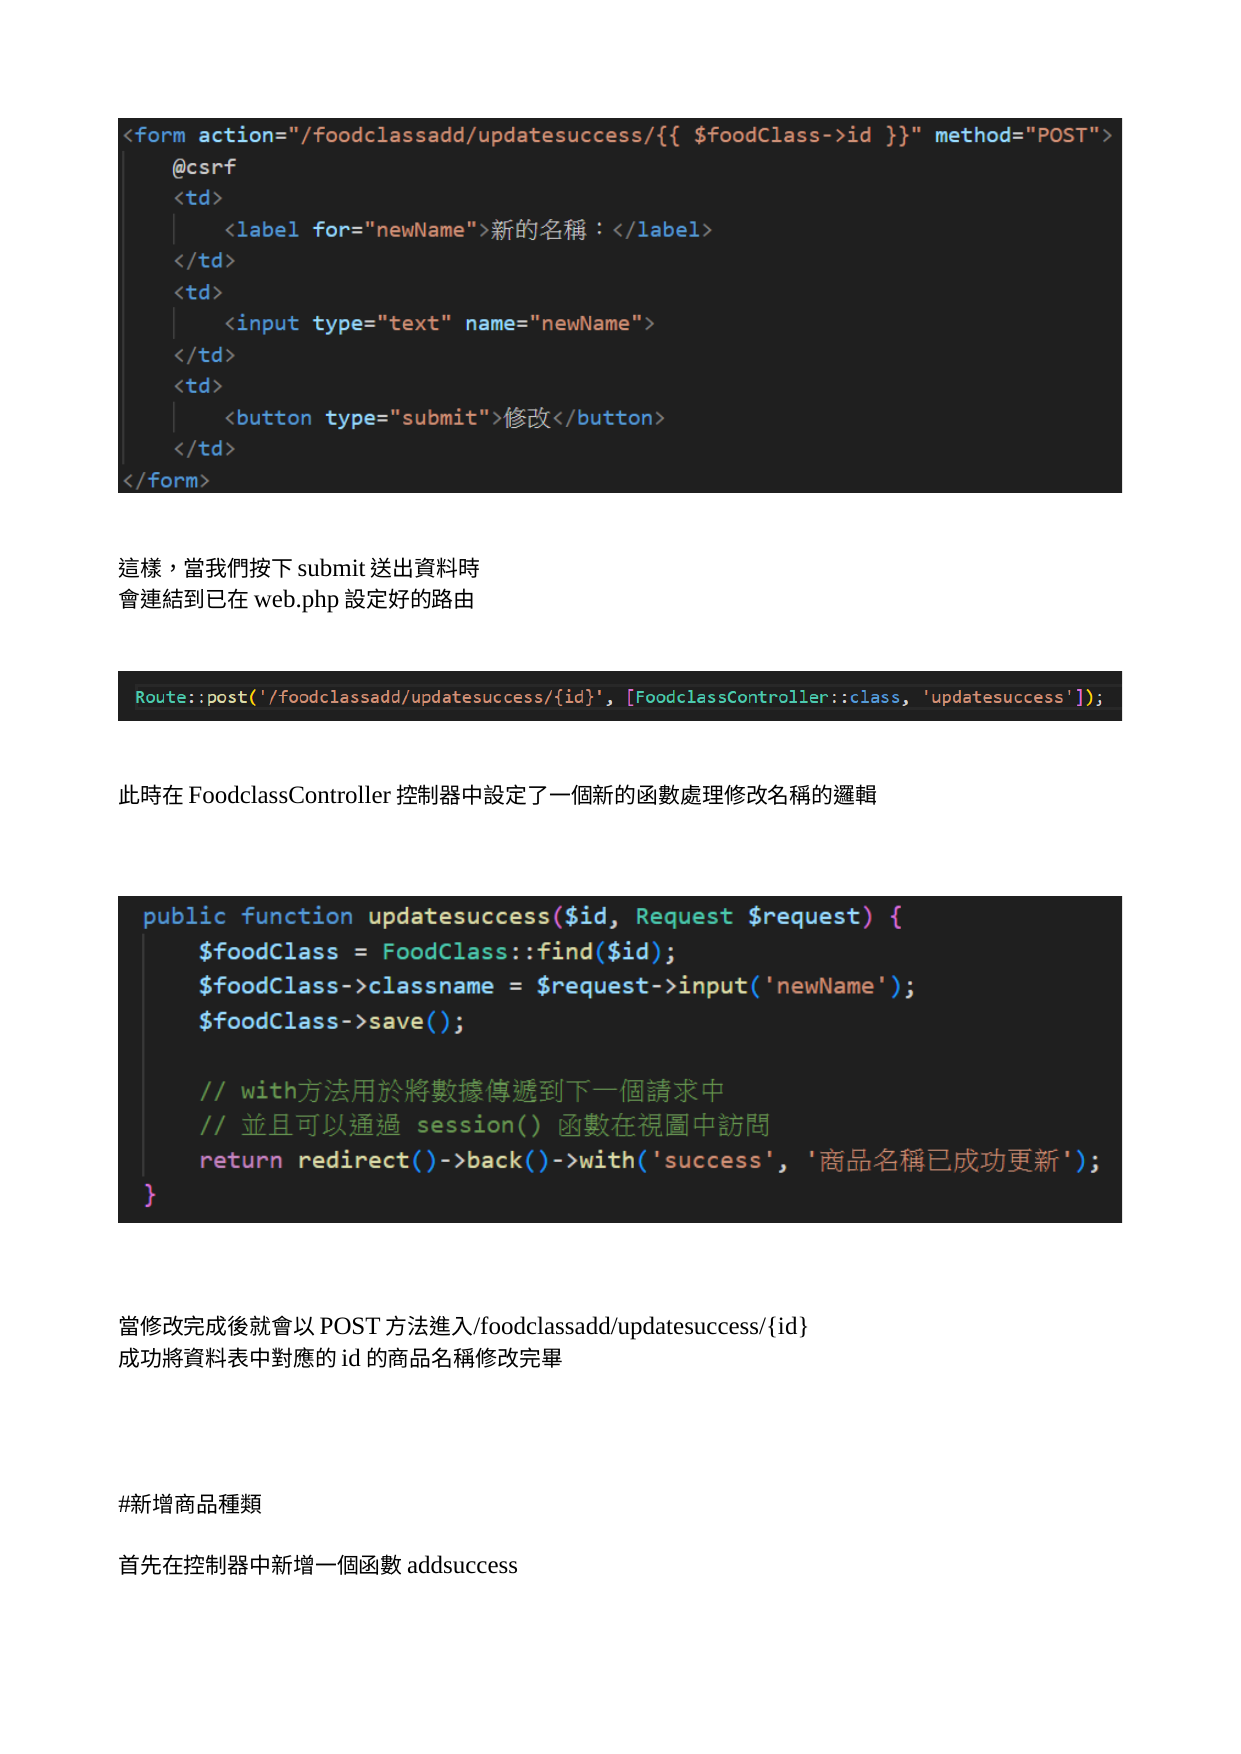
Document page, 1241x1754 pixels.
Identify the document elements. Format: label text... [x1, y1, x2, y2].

text 當修改完成後就會以POST方法進入/foodclassadd/updatesuccess/{id} [118, 1309, 1122, 1341]
text 成功將資料表中對應的id的商品名稱修改完畢 [118, 1341, 1122, 1372]
picture [118, 118, 1123, 493]
picture [118, 671, 1123, 721]
picture [118, 896, 1123, 1223]
text #新增商品種類 [118, 1487, 1122, 1519]
text 首先在控制器中新增一個函數addsuccess [118, 1548, 1122, 1579]
text 會連結到已在web.php設定好的路由 [118, 582, 1122, 614]
text 這樣，當我們按下submit送出資料時 [118, 551, 1122, 582]
text 此時在FoodclassController控制器中設定了一個新的函數處理修改名稱的邏輯 [118, 778, 1122, 810]
